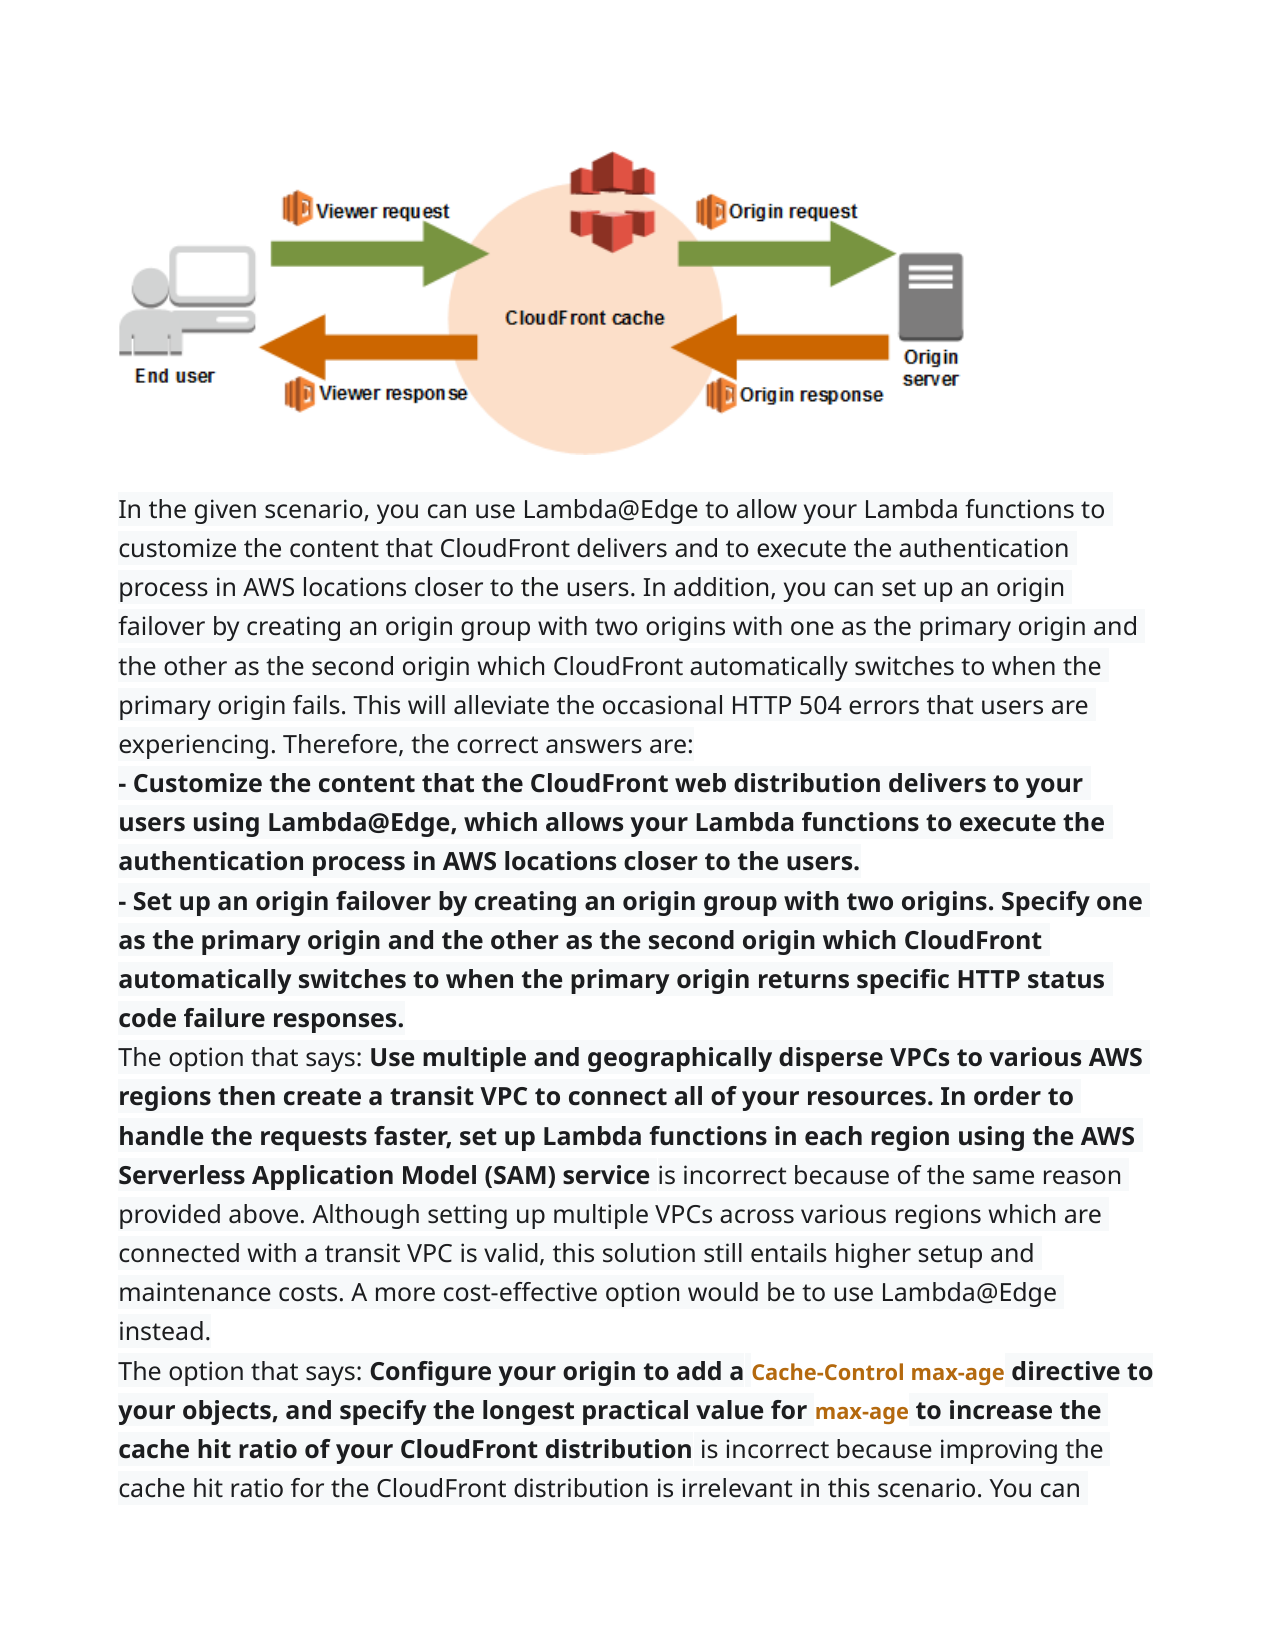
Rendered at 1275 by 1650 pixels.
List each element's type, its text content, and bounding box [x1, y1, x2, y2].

picture [118, 151, 970, 455]
text The option that says: Configure your origin to add a Cache-Control max-age directive to your objects, and specify the longest practical value for max-age to increase the cache hit ratio of your CloudFront distribution is incorrect because improving the cache hit ratio for the CloudFront distribution is irrelevant in this scenario. You can [118, 1353, 1157, 1505]
text The option that says: Use multiple and geographically disperse VPCs to various AWS regions then create a transit VPC to connect all of your resources. In order to handle the requests faster, set up Lambda functions in each region using the AWS Serverless Application Model (SAM) service is incorrect because of the same reason provided above. Although setting up multiple VPCs across various regions which are connected with a transit VPC is valid, this solution still entails higher setup and maintenance costs. A more cost-effective option would be to use Lambda@Edge instead. [118, 1040, 1157, 1348]
text - Customize the content that the CloudFront web distribution delivers to your users using Lambda@Edge, which allows your Lambda functions to execute the authentication process in AWS locations closer to the users. [118, 766, 1157, 878]
text In the given scenario, you can use Lambda@Edge to allow your Lambda functions to customize the content that CloudFront delivers and to execute the authentication process in AWS locations closer to the users. In addition, you can set up an origin failover by creating an origin group with two origins with one as the primary origin and the other as the second origin which CloudFront automatically switches to when the primary origin fails. This will alleviate the occasional HTTP 504 errors that users are experiencing. Therefore, the correct answers are: [118, 492, 1157, 761]
text - Set up an origin failover by creating an origin group with two origins. Specify one as the primary origin and the other as the second origin which CloudFront automatically switches to when the primary origin returns specific HTTP status code failure responses. [118, 883, 1157, 1035]
